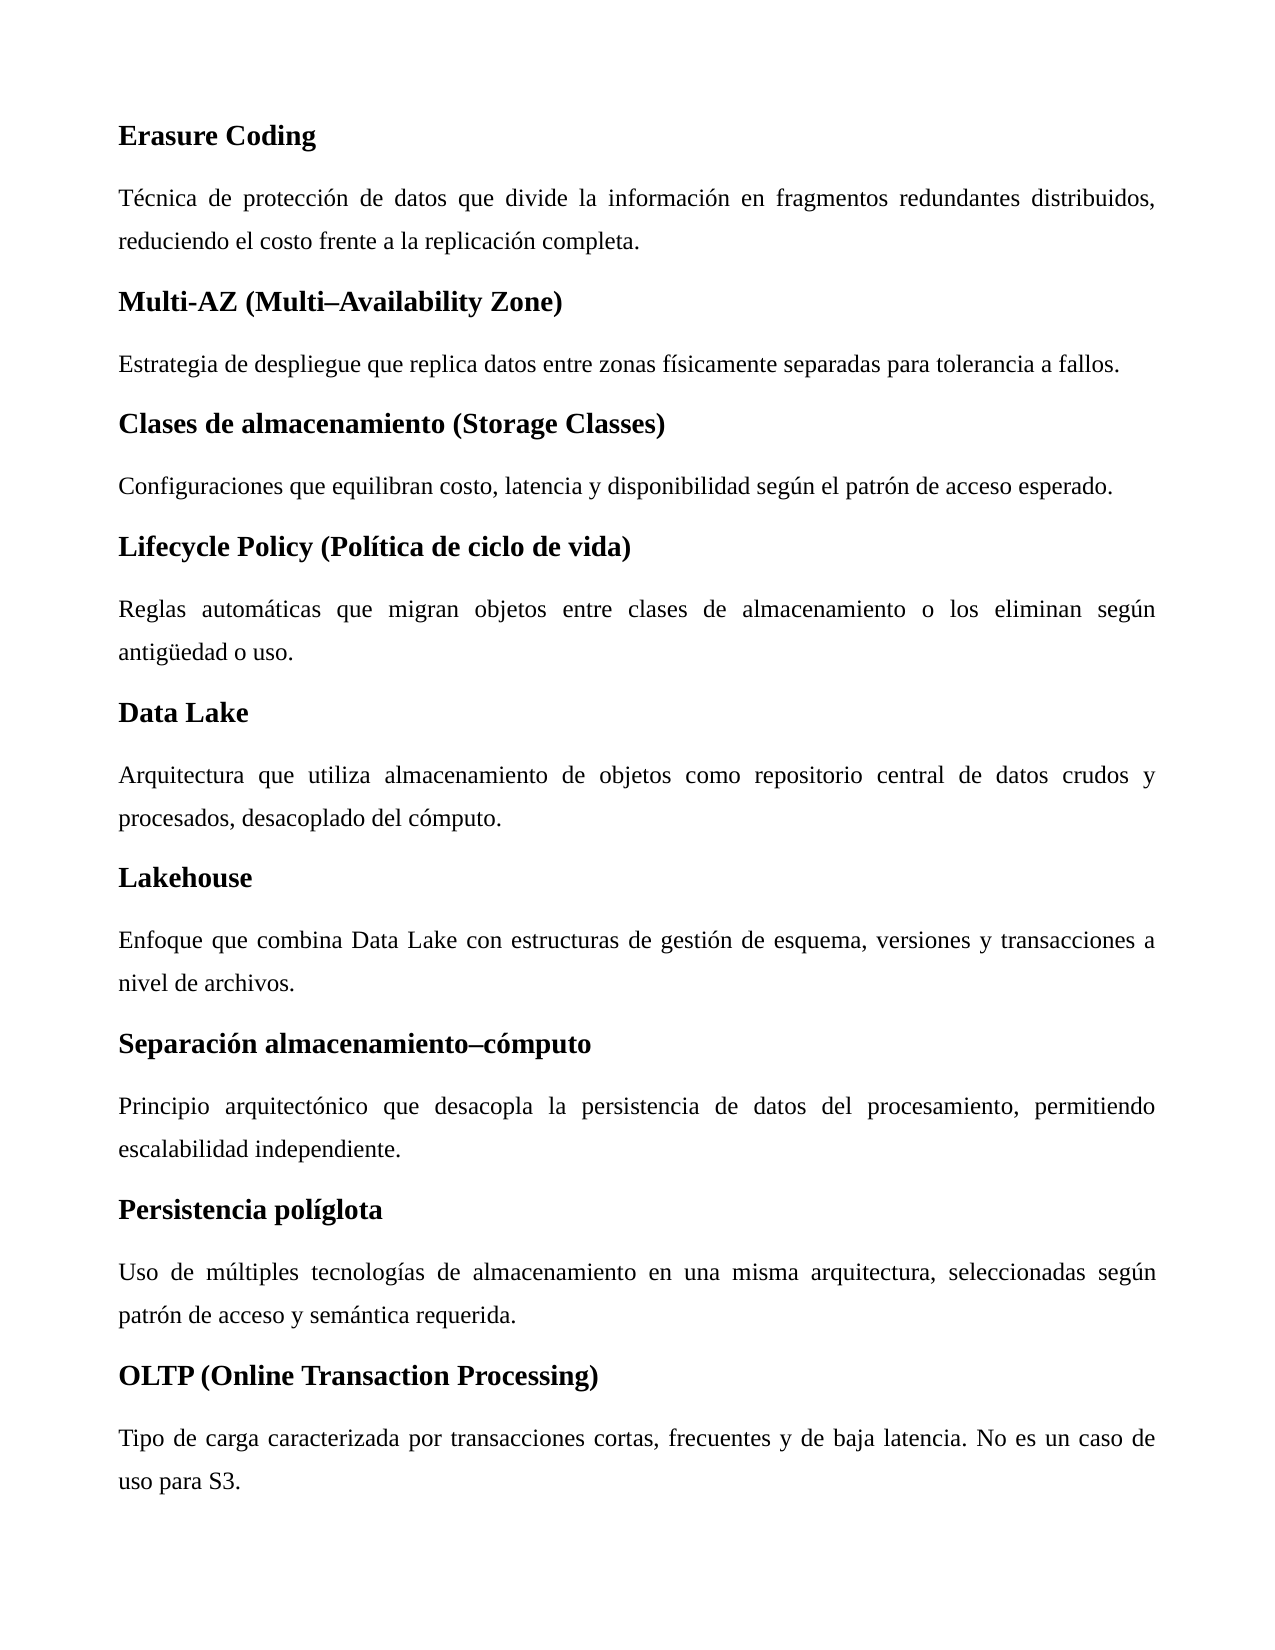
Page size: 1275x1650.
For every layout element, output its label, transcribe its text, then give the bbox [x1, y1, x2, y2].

subtitle Clases de almacenamiento (Storage Classes) [118, 406, 1157, 440]
text Principio arquitectónico que desacopla la persistencia de datos del procesamiento, permitiendo escalabilidad independiente. [118, 1091, 1157, 1163]
subtitle Separación almacenamiento–cómputo [118, 1026, 1157, 1060]
subtitle Lifecycle Policy (Política de ciclo de vida) [118, 529, 1157, 563]
subtitle Multi-AZ (Multi–Availability Zone) [118, 284, 1157, 317]
subtitle OLTP (Online Transaction Processing) [118, 1358, 1157, 1391]
subtitle Persistencia políglota [118, 1192, 1157, 1226]
text Técnica de protección de datos que divide la información en fragmentos redundantes distribuidos, reduciendo el costo frente a la replicación completa. [118, 183, 1157, 255]
text Enfoque que combina Data Lake con estructuras de gestión de esquema, versiones y transacciones a nivel de archivos. [118, 925, 1157, 997]
text Configuraciones que equilibran costo, latencia y disponibilidad según el patrón de acceso esperado. [118, 471, 1157, 500]
subtitle Erasure Coding [118, 118, 1157, 152]
subtitle Data Lake [118, 695, 1157, 728]
text Arquitectura que utiliza almacenamiento de objetos como repositorio central de datos crudos y procesados, desacoplado del cómputo. [118, 760, 1157, 832]
text Uso de múltiples tecnologías de almacenamiento en una misma arquitectura, seleccionadas según patrón de acceso y semántica requerida. [118, 1257, 1157, 1329]
subtitle Lakehouse [118, 861, 1157, 894]
text Tipo de carga caracterizada por transacciones cortas, frecuentes y de baja latencia. No es un caso de uso para S3. [118, 1423, 1157, 1494]
text Reglas automáticas que migran objetos entre clases de almacenamiento o los eliminan según antigüedad o uso. [118, 594, 1157, 666]
text Estrategia de despliegue que replica datos entre zonas físicamente separadas para tolerancia a fallos. [118, 349, 1157, 377]
